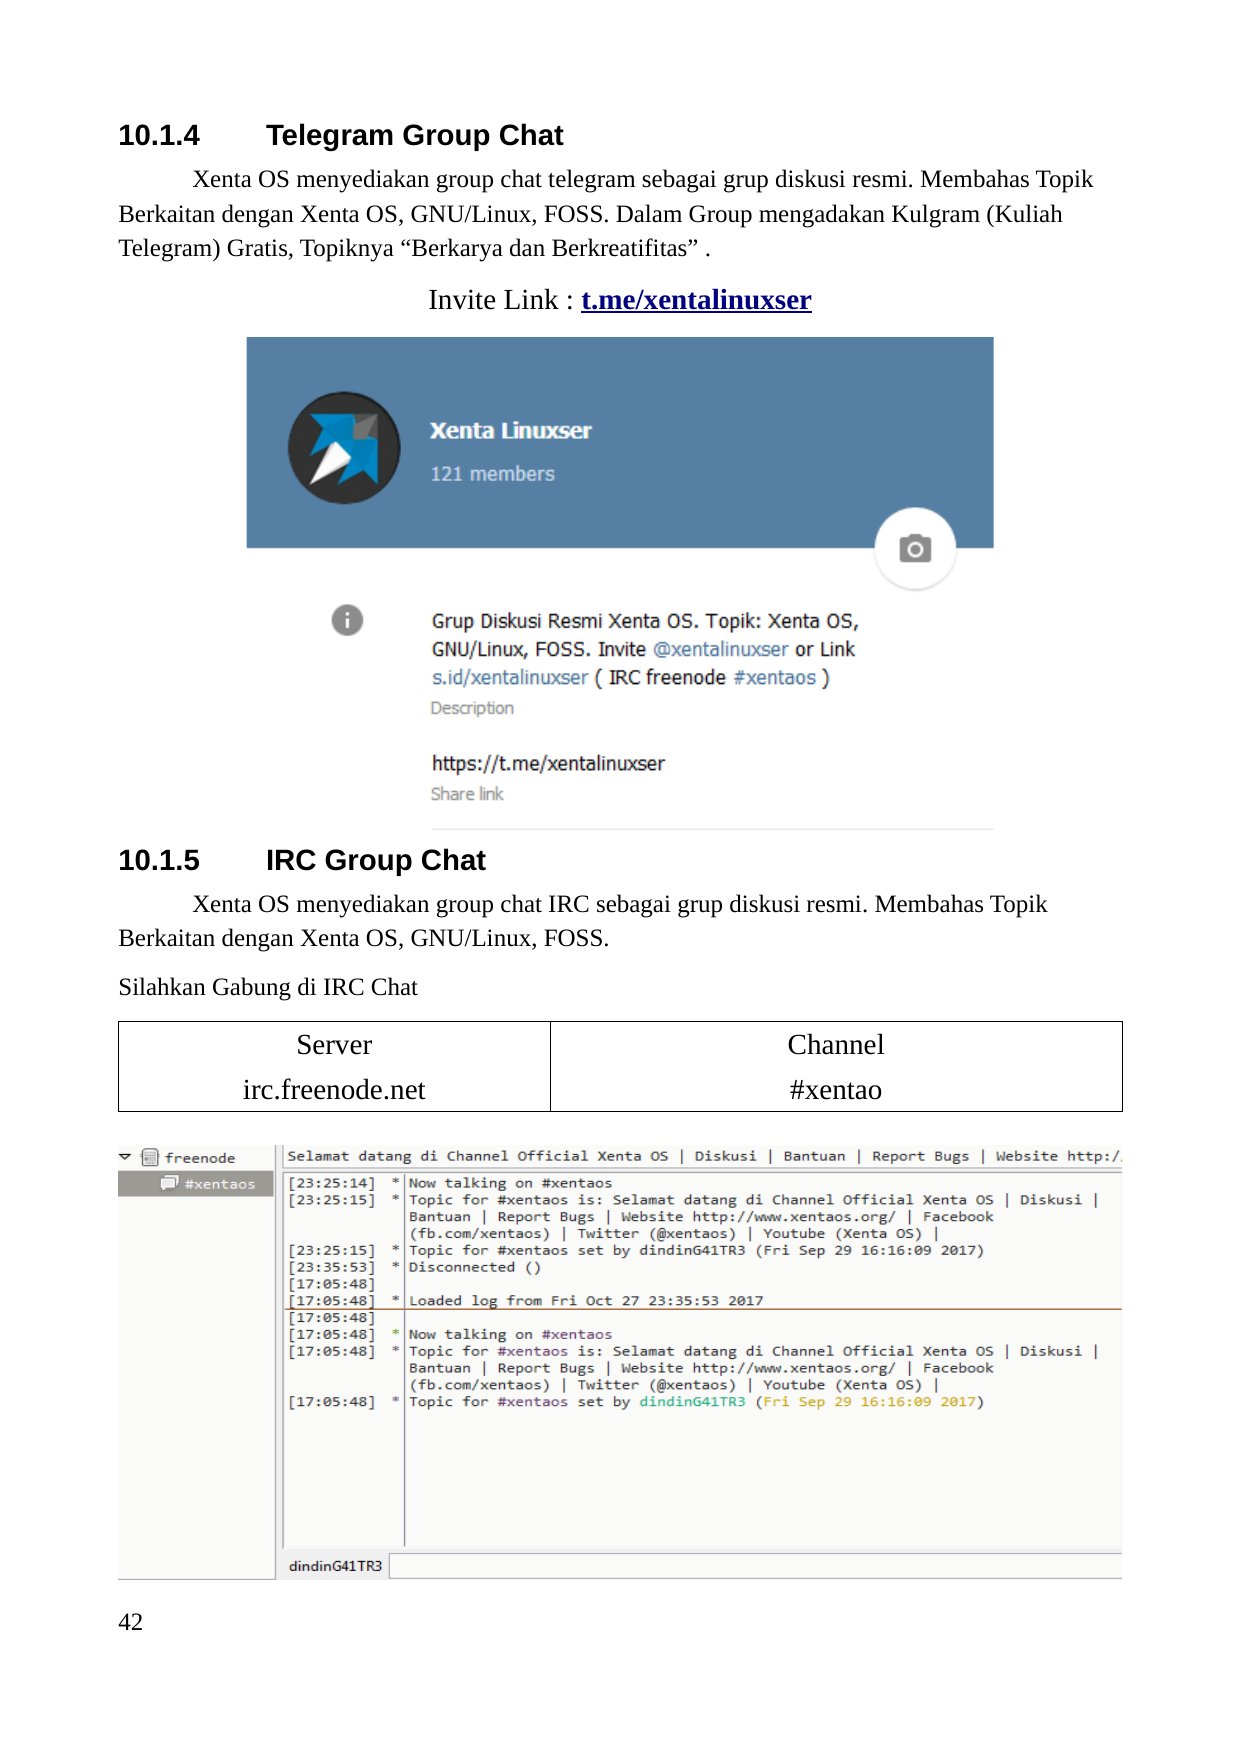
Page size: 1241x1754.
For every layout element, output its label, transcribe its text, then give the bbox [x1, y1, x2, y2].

table_header Server [119, 1022, 550, 1066]
text Xenta OS menyediakan group chat IRC sebagai grup diskusi resmi. Membahas Topik Berkaitan dengan Xenta OS, GNU/Linux, FOSS. [118, 889, 1122, 952]
table_header Channel [551, 1022, 1122, 1066]
text Silahkan Gabung di IRC Chat [118, 972, 1122, 1001]
text Invite Link : t.me/xentalinuxser [118, 282, 1122, 316]
text Xenta OS menyediakan group chat telegram sebagai grup diskusi resmi. Membahas Topik Berkaitan dengan Xenta OS, GNU/Linux, FOSS. Dalam Group mengadakan Kulgram (Kuliah Telegram) Gratis, Topiknya “Berkarya dan Berkreatifitas” . [118, 164, 1122, 262]
table_cell irc.freenode.net [119, 1066, 550, 1111]
table_cell #xentao [551, 1066, 1122, 1111]
subtitle Telegram Group Chat [118, 118, 1122, 152]
picture [246, 337, 994, 838]
picture [118, 1145, 1123, 1580]
subtitle IRC Group Chat [118, 842, 1122, 876]
